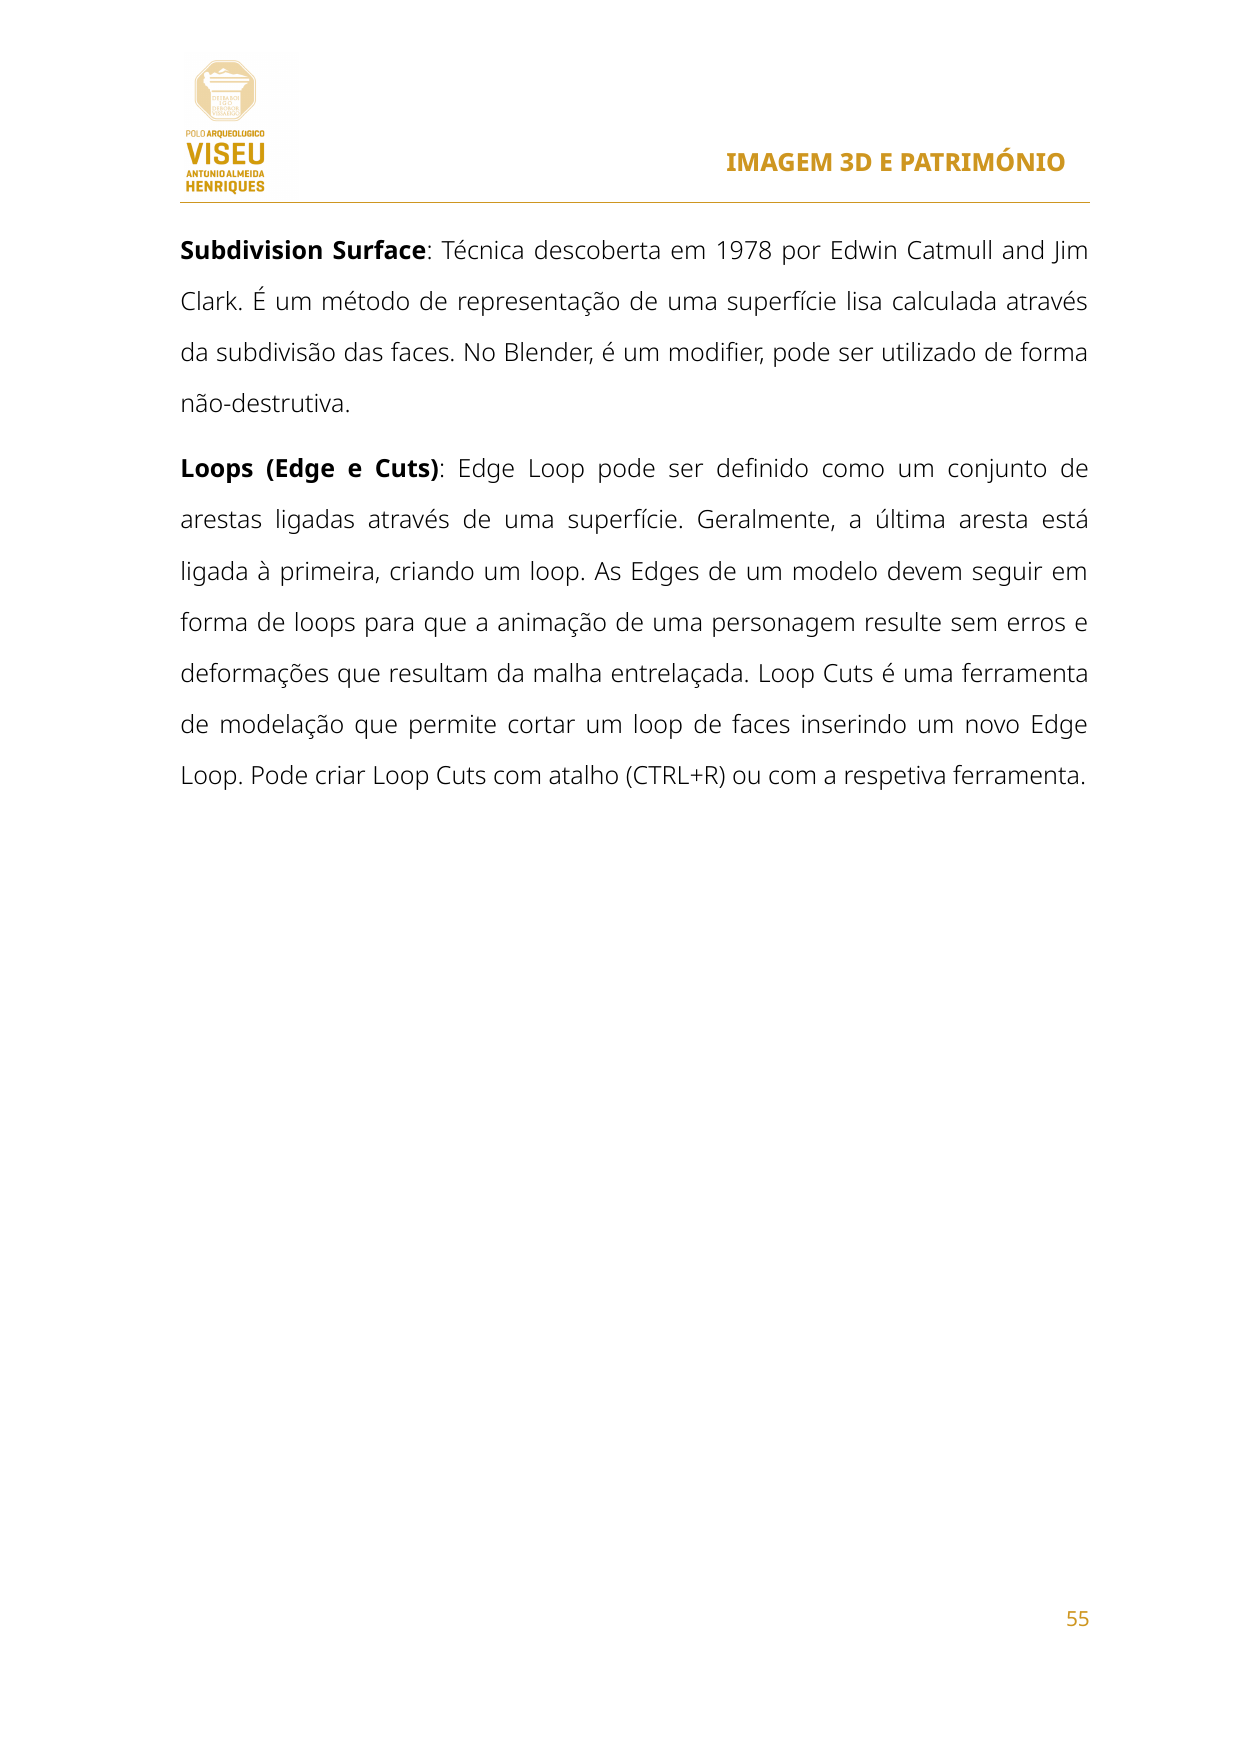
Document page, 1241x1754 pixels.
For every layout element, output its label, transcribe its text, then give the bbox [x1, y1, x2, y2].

text Loops (Edge e Cuts): Edge Loop pode ser definido como um conjunto de arestas ligadas através de uma superfície. Geralmente, a última aresta está ligada à primeira, criando um loop. As Edges de um modelo devem seguir em forma de loops para que a animação de uma personagem resulte sem erros e deformações que resultam da malha entrelaçada. Loop Cuts é uma ferramenta de modelação que permite cortar um loop de faces inserindo um novo Edge Loop. Pode criar Loop Cuts com atalho (CTRL+R) ou com a respetiva ferramenta. [180, 451, 1090, 791]
picture [183, 52, 299, 201]
text Subdivision Surface: Técnica descoberta em 1978 por Edwin Catmull and Jim Clark. É um método de representação de uma superfície lisa calculada através da subdivisão das faces. No Blender, é um modifier, pode ser utilizado de forma não-destrutiva. [180, 232, 1090, 419]
